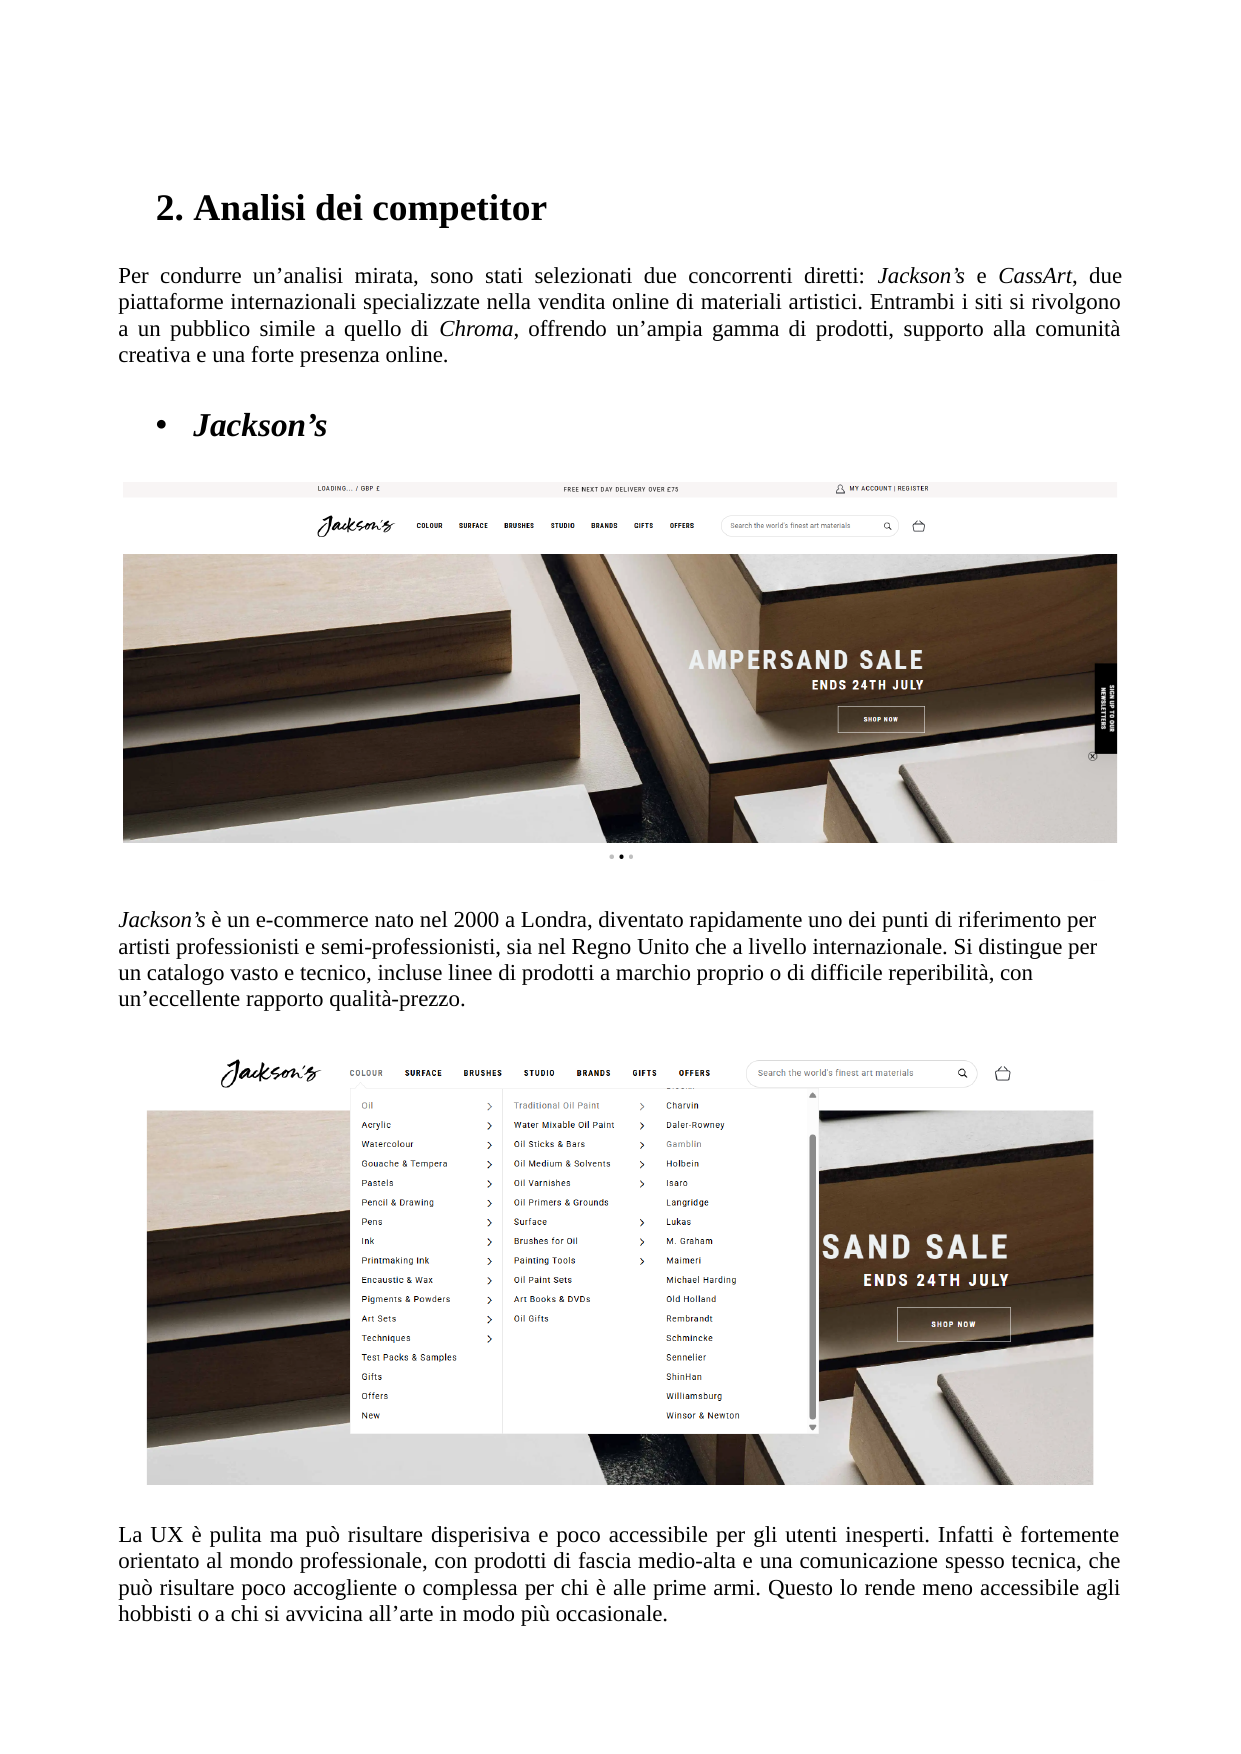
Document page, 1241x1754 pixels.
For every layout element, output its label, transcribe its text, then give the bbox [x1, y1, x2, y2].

picture [123, 482, 1118, 881]
list Analisi dei competitor [156, 185, 1122, 228]
list Jackson’s [156, 406, 1122, 444]
text Jackson’s è un e-commerce nato nel 2000 a Londra, diventato rapidamente uno dei punti di riferimento per artisti professionisti e semi-professionisti, sia nel Regno Unito che a livello internazionale. Si distingue per un catalogo vasto e tecnico, incluse linee di prodotti a marchio proprio o di difficile reperibilità, con un’eccellente rapporto qualità-prezzo. [118, 906, 1122, 1012]
picture [146, 1038, 1094, 1492]
text Per condurre un’analisi mirata, sono stati selezionati due concorrenti diretti: Jackson’s e CassArt, due piattaforme internazionali specializzate nella vendita online di materiali artistici. Entrambi i siti si rivolgono a un pubblico simile a quello di Chroma, offrendo un’ampia gamma di prodotti, supporto alla comunità creativa e una forte presenza online. [118, 262, 1122, 367]
text La UX è pulita ma può risultare disperisiva e poco accessibile per gli utenti inesperti. Infatti è fortemente orientato al mondo professionale, con prodotti di fascia medio-alta e una comunicazione spesso tecnica, che può risultare poco accogliente o complessa per chi è alle prime armi. Questo lo rende meno accessibile agli hobbisti o a chi si avvicina all’arte in modo più occasionale. [118, 1521, 1122, 1626]
